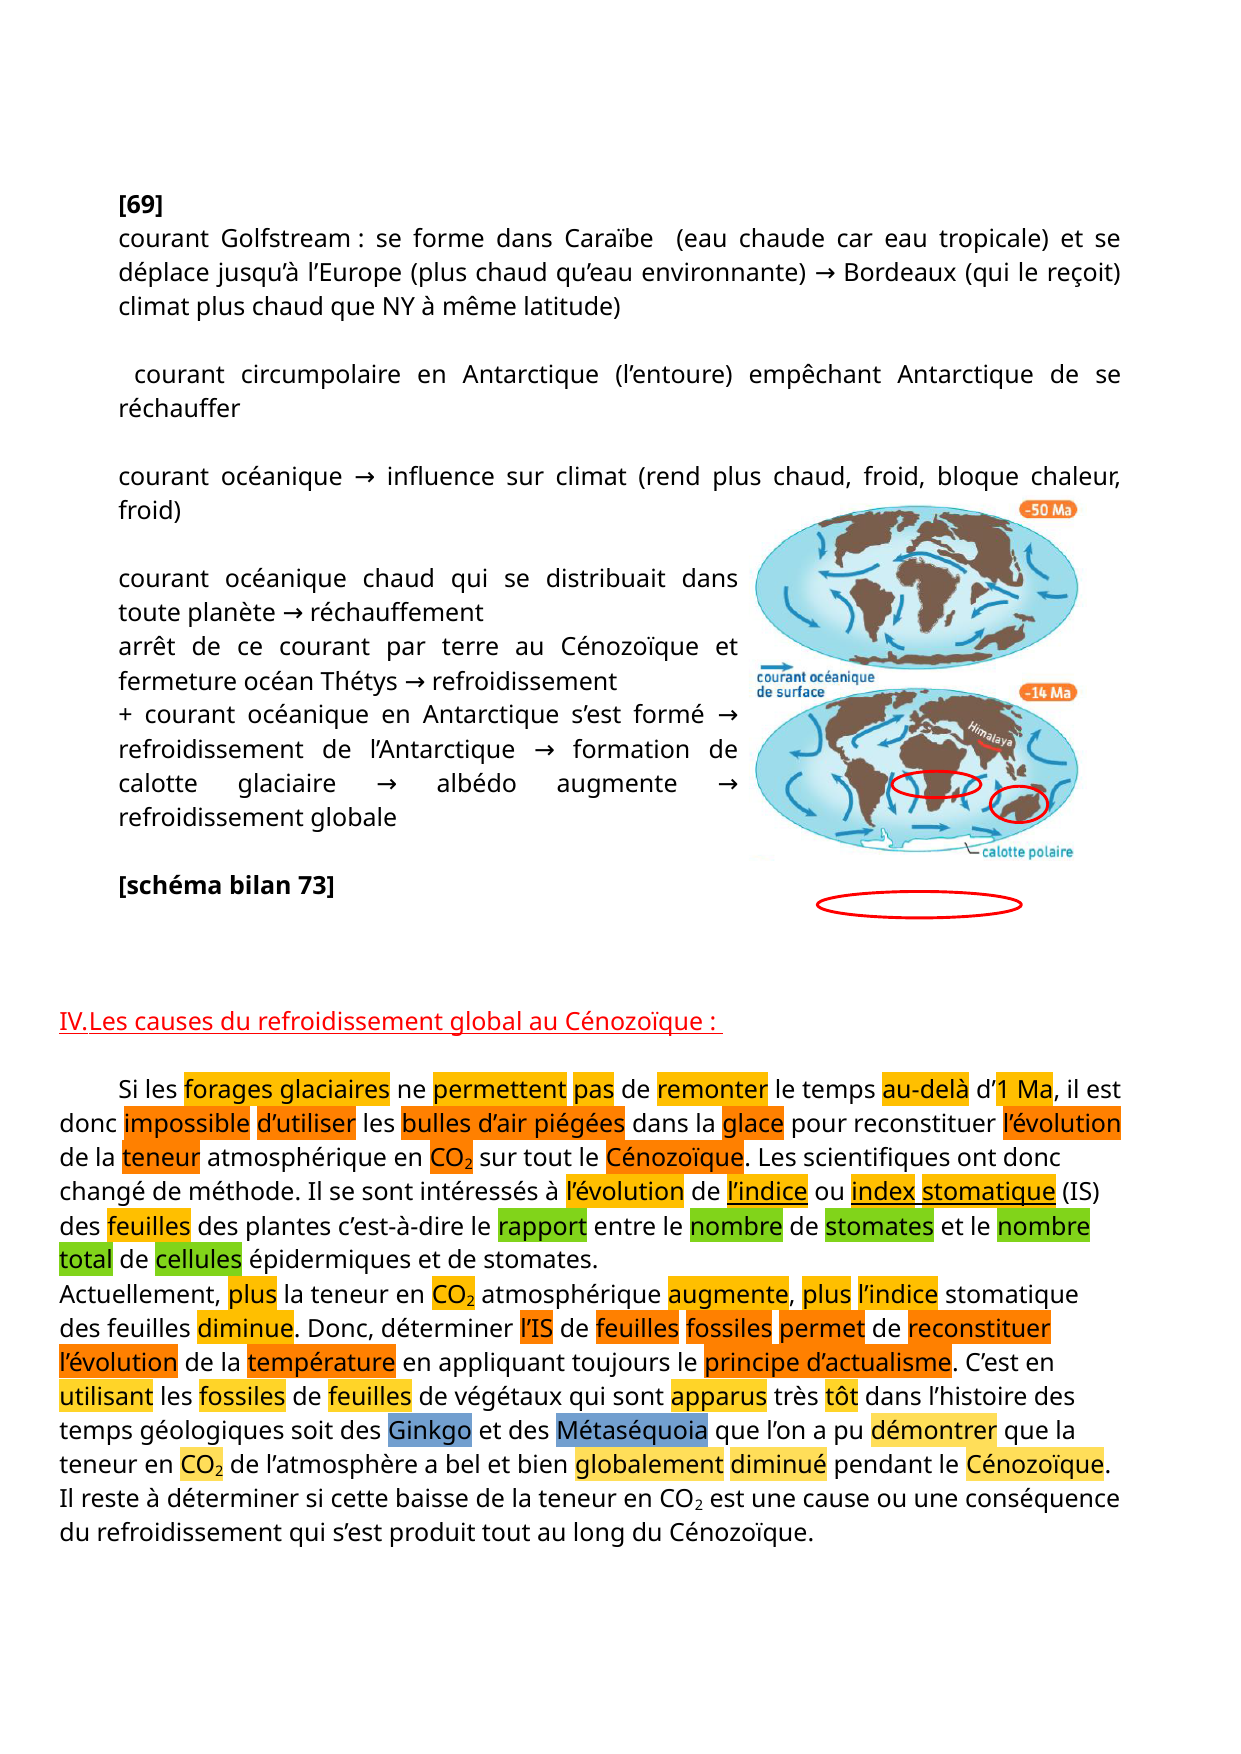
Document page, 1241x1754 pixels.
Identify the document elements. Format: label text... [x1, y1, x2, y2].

text [1090, 629, 1122, 697]
text + courant océanique en Antarctique s’est formé → refroidissement de l’Antarctique → formation de calotte glaciaire → albédo augmente → refroidissement globale [118, 697, 738, 833]
text courant Golfstream : se forme dans Caraïbe (eau chaude car eau tropicale) et se déplace jusqu’à l’Europe (plus chaud qu’eau environnante) → Bordeaux (qui le reçoit) climat plus chaud que NY à même latitude) [118, 220, 1122, 322]
text courant océanique → influence sur climat (rend plus chaud, froid, bloque chaleur, froid) [118, 459, 1122, 527]
list IV. Les causes du refroidissement global au Cénozoïque : [59, 1004, 1122, 1038]
text [1090, 561, 1122, 629]
text [schéma bilan 73] [118, 867, 1122, 902]
picture [738, 495, 1090, 861]
text courant circumpolaire en Antarctique (l’entoure) empêchant Antarctique de se réchauffer [118, 357, 1122, 425]
text courant océanique chaud qui se distribuait dans toute planète → réchauffement [118, 561, 738, 629]
list Actuellement, plus la teneur en CO2 atmosphérique augmente, plus l’indice stomatique des feuilles diminue. Donc, déterminer l’IS de feuilles fossiles permet de reconstituer l’évolution de la température en appliquant toujours le principe d’actualisme. C’est en utilisant les fossiles de feuilles de végétaux qui sont apparus très tôt dans l’histoire des temps géologiques soit des Ginkgo et des Métaséquoia que l’on a pu démontrer que la teneur en CO2 de l’atmosphère a bel et bien globalement diminué pendant le Cénozoïque. Il reste à déterminer si cette baisse de la teneur en CO2 est une cause ou une conséquence du refroidissement qui s’est produit tout au long du Cénozoïque. [59, 1276, 1122, 1549]
text [1090, 697, 1122, 833]
list Si les forages glaciaires ne permettent pas de remonter le temps au-delà d’1 Ma, il est donc impossible d’utiliser les bulles d’air piégées dans la glace pour reconstituer l’évolution de la teneur atmosphérique en CO2 sur tout le Cénozoïque. Les scientifiques ont donc changé de méthode. Il se sont intéressés à l’évolution de l’indice ou index stomatique (IS) des feuilles des plantes c’est-à-dire le rapport entre le nombre de stomates et le nombre total de cellules épidermiques et de stomates. [59, 1072, 1122, 1276]
text [69] [118, 186, 1122, 220]
text arrêt de ce courant par terre au Cénozoïque et fermeture océan Thétys → refroidissement [118, 629, 738, 697]
